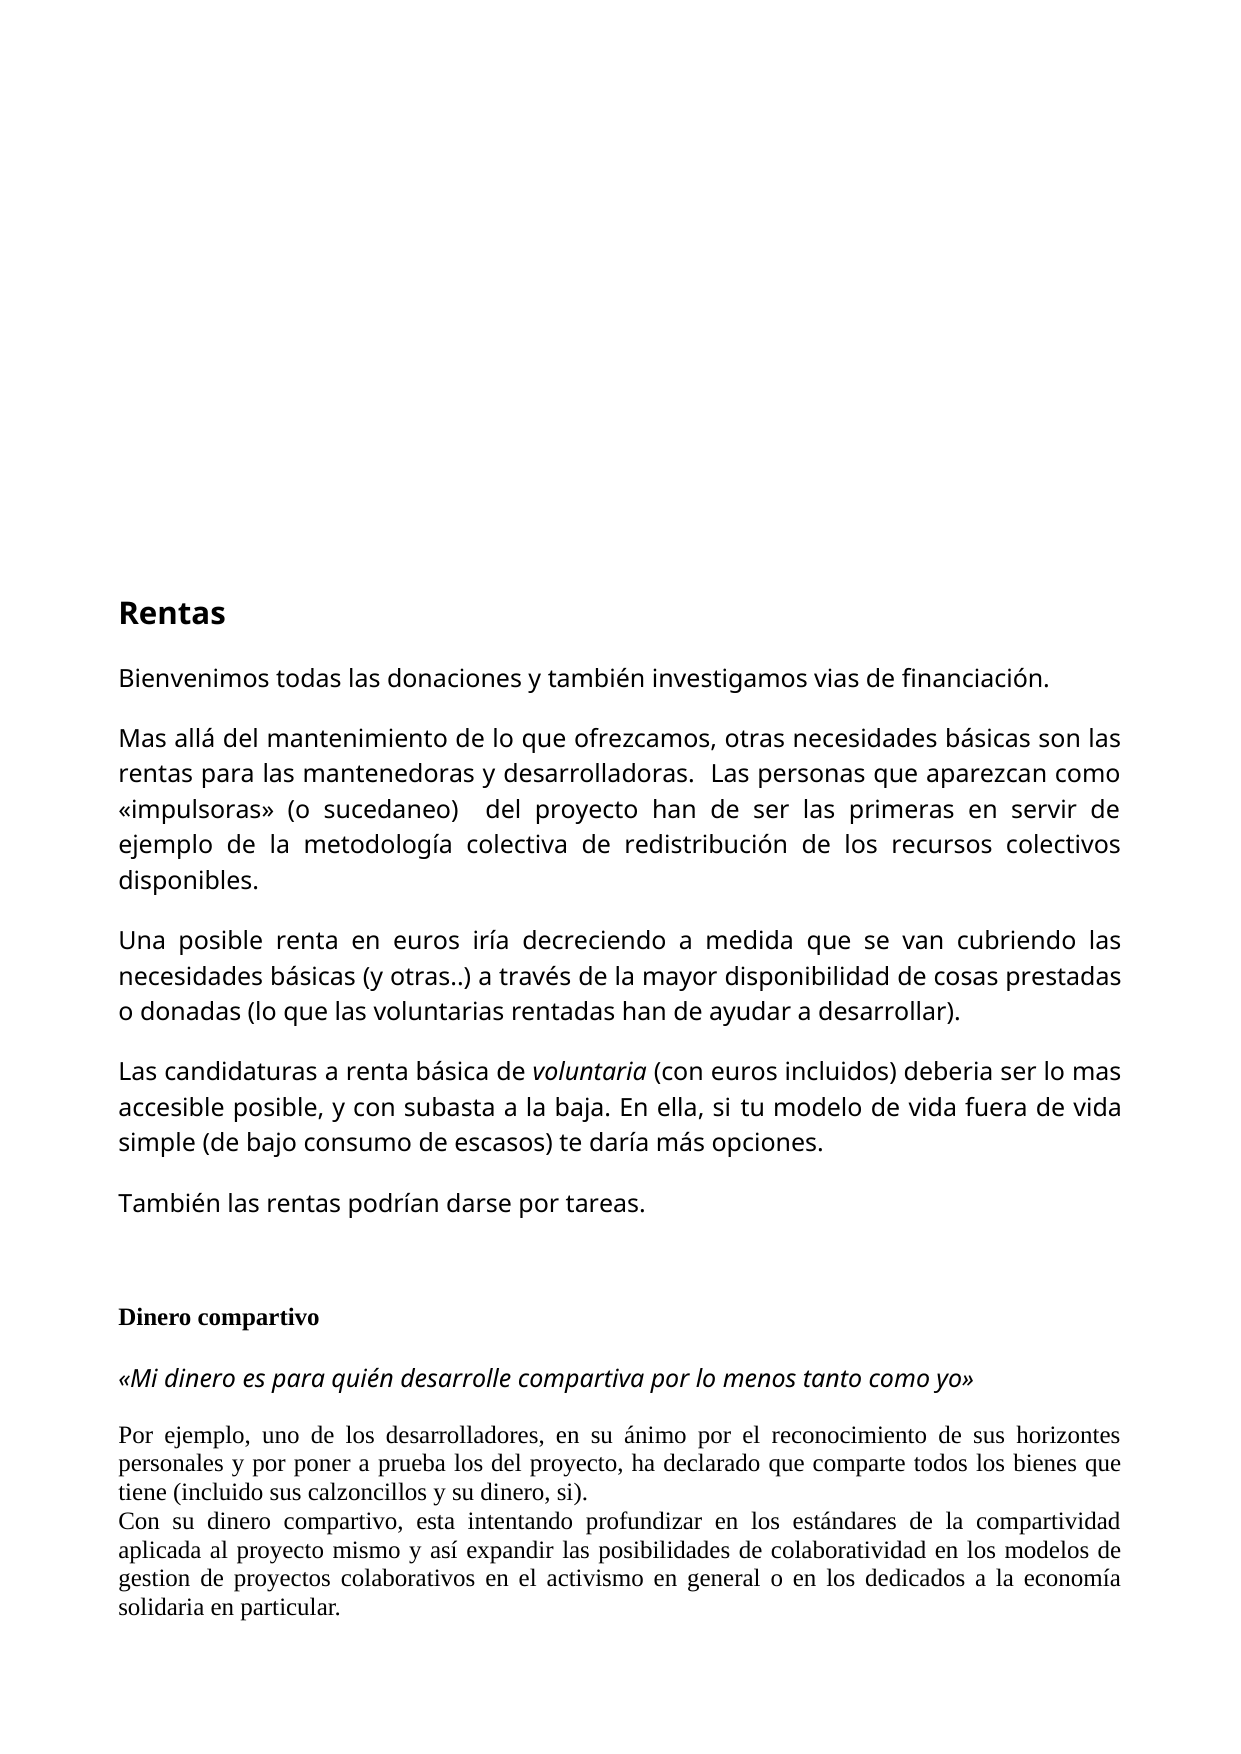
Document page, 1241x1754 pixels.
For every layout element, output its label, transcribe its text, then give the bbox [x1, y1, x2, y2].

text Bienvenimos todas las donaciones y también investigamos vias de financiación. [118, 659, 1122, 694]
text Por ejemplo, uno de los desarrolladores, en su ánimo por el reconocimiento de sus horizontes personales y por poner a prueba los del proyecto, ha declarado que comparte todos los bienes que tiene (incluido sus calzoncillos y su dinero, si). [118, 1420, 1122, 1506]
text «Mi dinero es para quién desarrolle compartiva por lo menos tanto como yo» [118, 1359, 1122, 1395]
text Rentas [118, 591, 1122, 634]
text Las candidaturas a renta básica de voluntaria (con euros incluidos) deberia ser lo mas accesible posible, y con subasta a la baja. En ella, si tu modelo de vida fuera de vida simple (de bajo consumo de escasos) te daría más opciones. [118, 1053, 1122, 1159]
text Mas allá del mantenimiento de lo que ofrezcamos, otras necesidades básicas son las rentas para las mantenedoras y desarrolladoras. Las personas que aparezcan como «impulsoras» (o sucedaneo) del proyecto han de ser las primeras en servir de ejemplo de la metodología colectiva de redistribución de los recursos colectivos disponibles. [118, 719, 1122, 896]
text Dinero compartivo [118, 1302, 1122, 1331]
text Una posible renta en euros iría decreciendo a medida que se van cubriendo las necesidades básicas (y otras..) a través de la mayor disponibilidad de cosas prestadas o donadas (lo que las voluntarias rentadas han de ayudar a desarrollar). [118, 921, 1122, 1028]
text Con su dinero compartivo, esta intentando profundizar en los estándares de la compartividad aplicada al proyecto mismo y así expandir las posibilidades de colaboratividad en los modelos de gestion de proyectos colaborativos en el activismo en general o en los dedicados a la economía solidaria en particular. [118, 1506, 1122, 1621]
text También las rentas podrían darse por tareas. [118, 1184, 1122, 1219]
